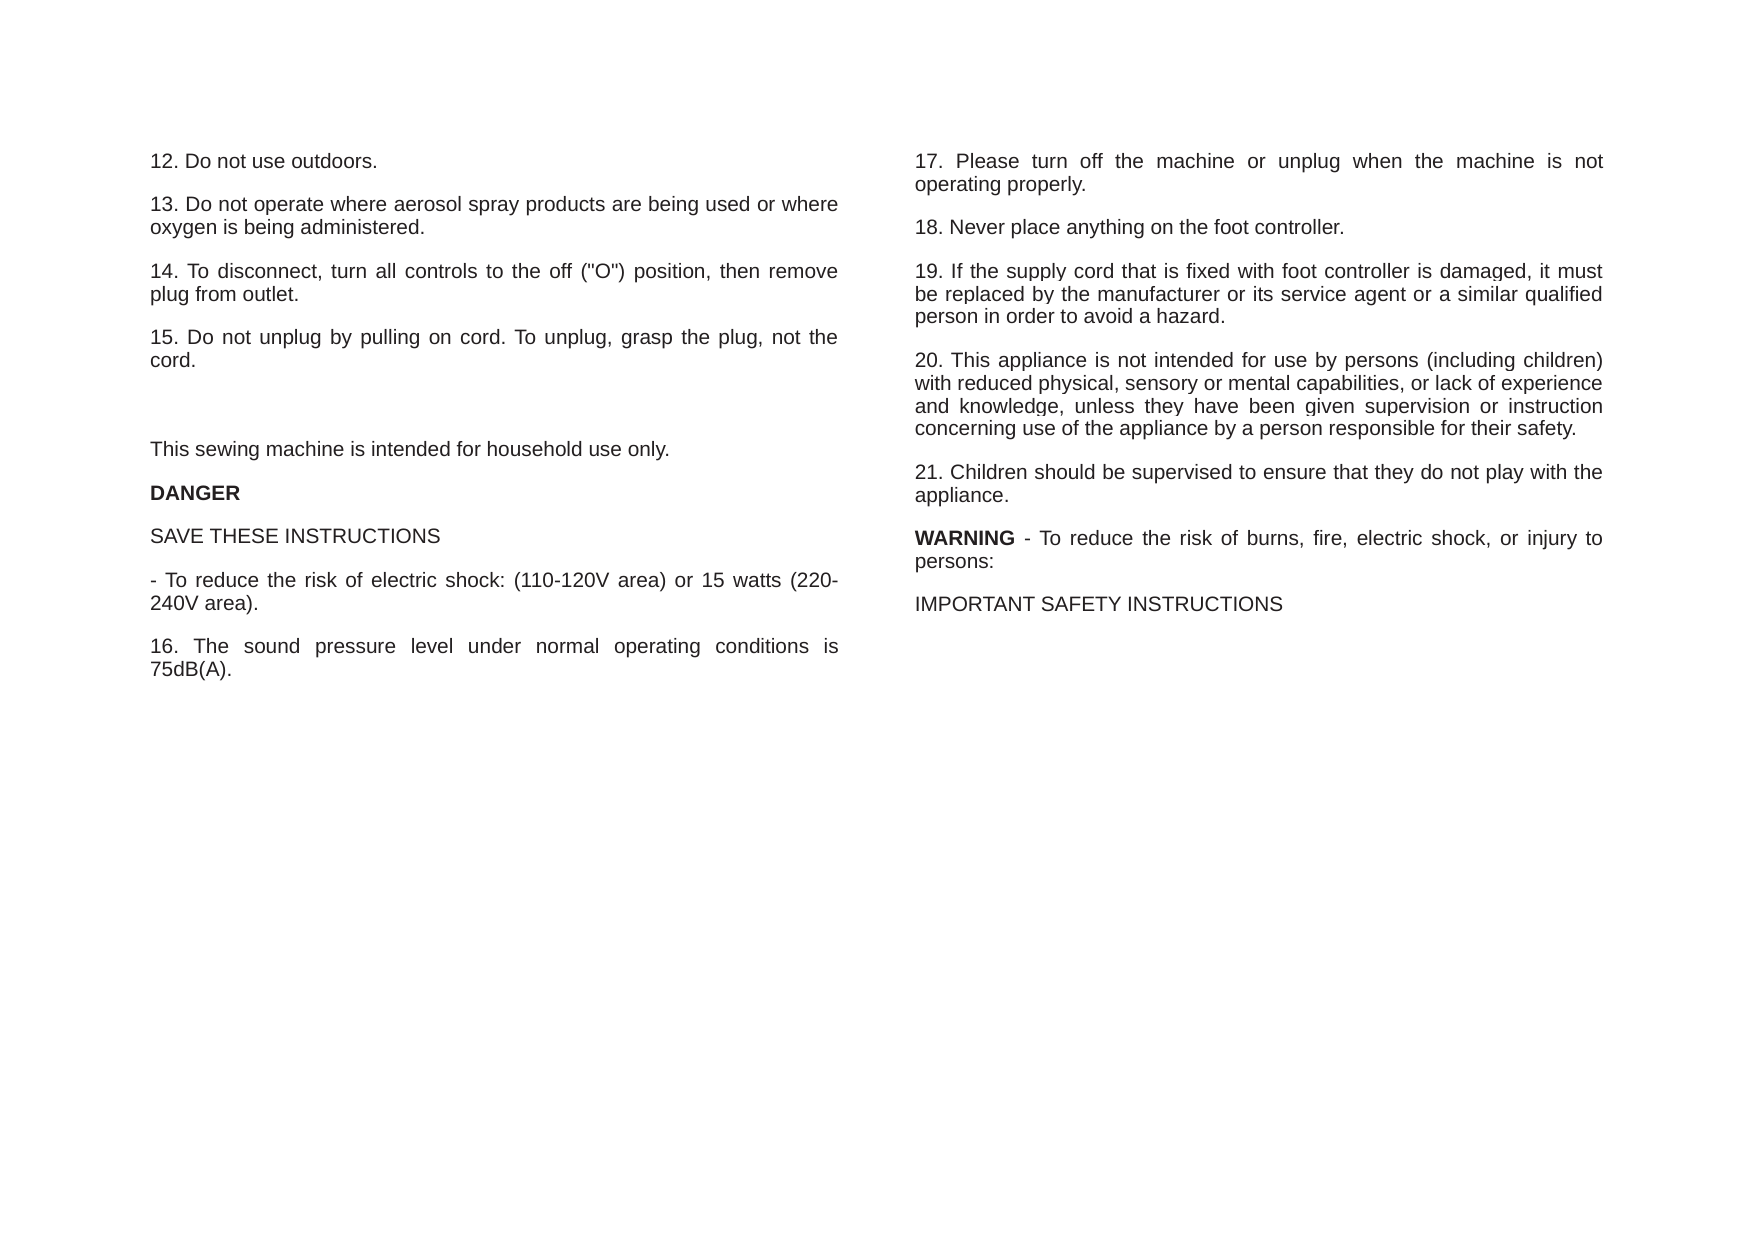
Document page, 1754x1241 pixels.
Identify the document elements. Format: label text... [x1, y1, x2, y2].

text DANGER [150, 482, 839, 505]
text IMPORTANT SAFETY INSTRUCTIONS [914, 594, 1604, 616]
text - To reduce the risk of electric shock: (110-120V area) or 15 watts (220-240V area). [150, 569, 839, 614]
text SAVE THESE INSTRUCTIONS [150, 526, 839, 548]
text This sewing machine is intended for household use only. [150, 438, 839, 461]
text 15. Do not unplug by pulling on cord. To unplug, grasp the plug, not the cord. [150, 326, 839, 372]
text 21. Children should be supervised to ensure that they do not play with the appliance. [914, 461, 1604, 507]
text 12. Do not use outdoors. [150, 150, 839, 173]
text 19. If the supply cord that is fixed with foot controller is damaged, it must be replaced by the manufacturer or its service agent or a similar qualified person in order to avoid a hazard. [914, 260, 1604, 328]
text 14. To disconnect, turn all controls to the off ("O") position, then remove plug from outlet. [150, 260, 839, 305]
text 16. The sound pressure level under normal operating conditions is 75dB(A). [150, 635, 839, 681]
text 20. This appliance is not intended for use by persons (including children) with reduced physical, sensory or mental capabilities, or lack of experience and knowledge, unless they have been given supervision or instruction concerning use of the appliance by a person responsible for their safety. [914, 349, 1604, 440]
text WARNING - To reduce the risk of burns, fire, electric shock, or injury to persons: [914, 527, 1604, 573]
text 17. Please turn off the machine or unplug when the machine is not operating properly. [914, 150, 1604, 196]
text 13. Do not operate where aerosol spray products are being used or where oxygen is being administered. [150, 193, 839, 239]
text GB [150, 702, 1604, 724]
text 18. Never place anything on the foot controller. [914, 216, 1604, 239]
